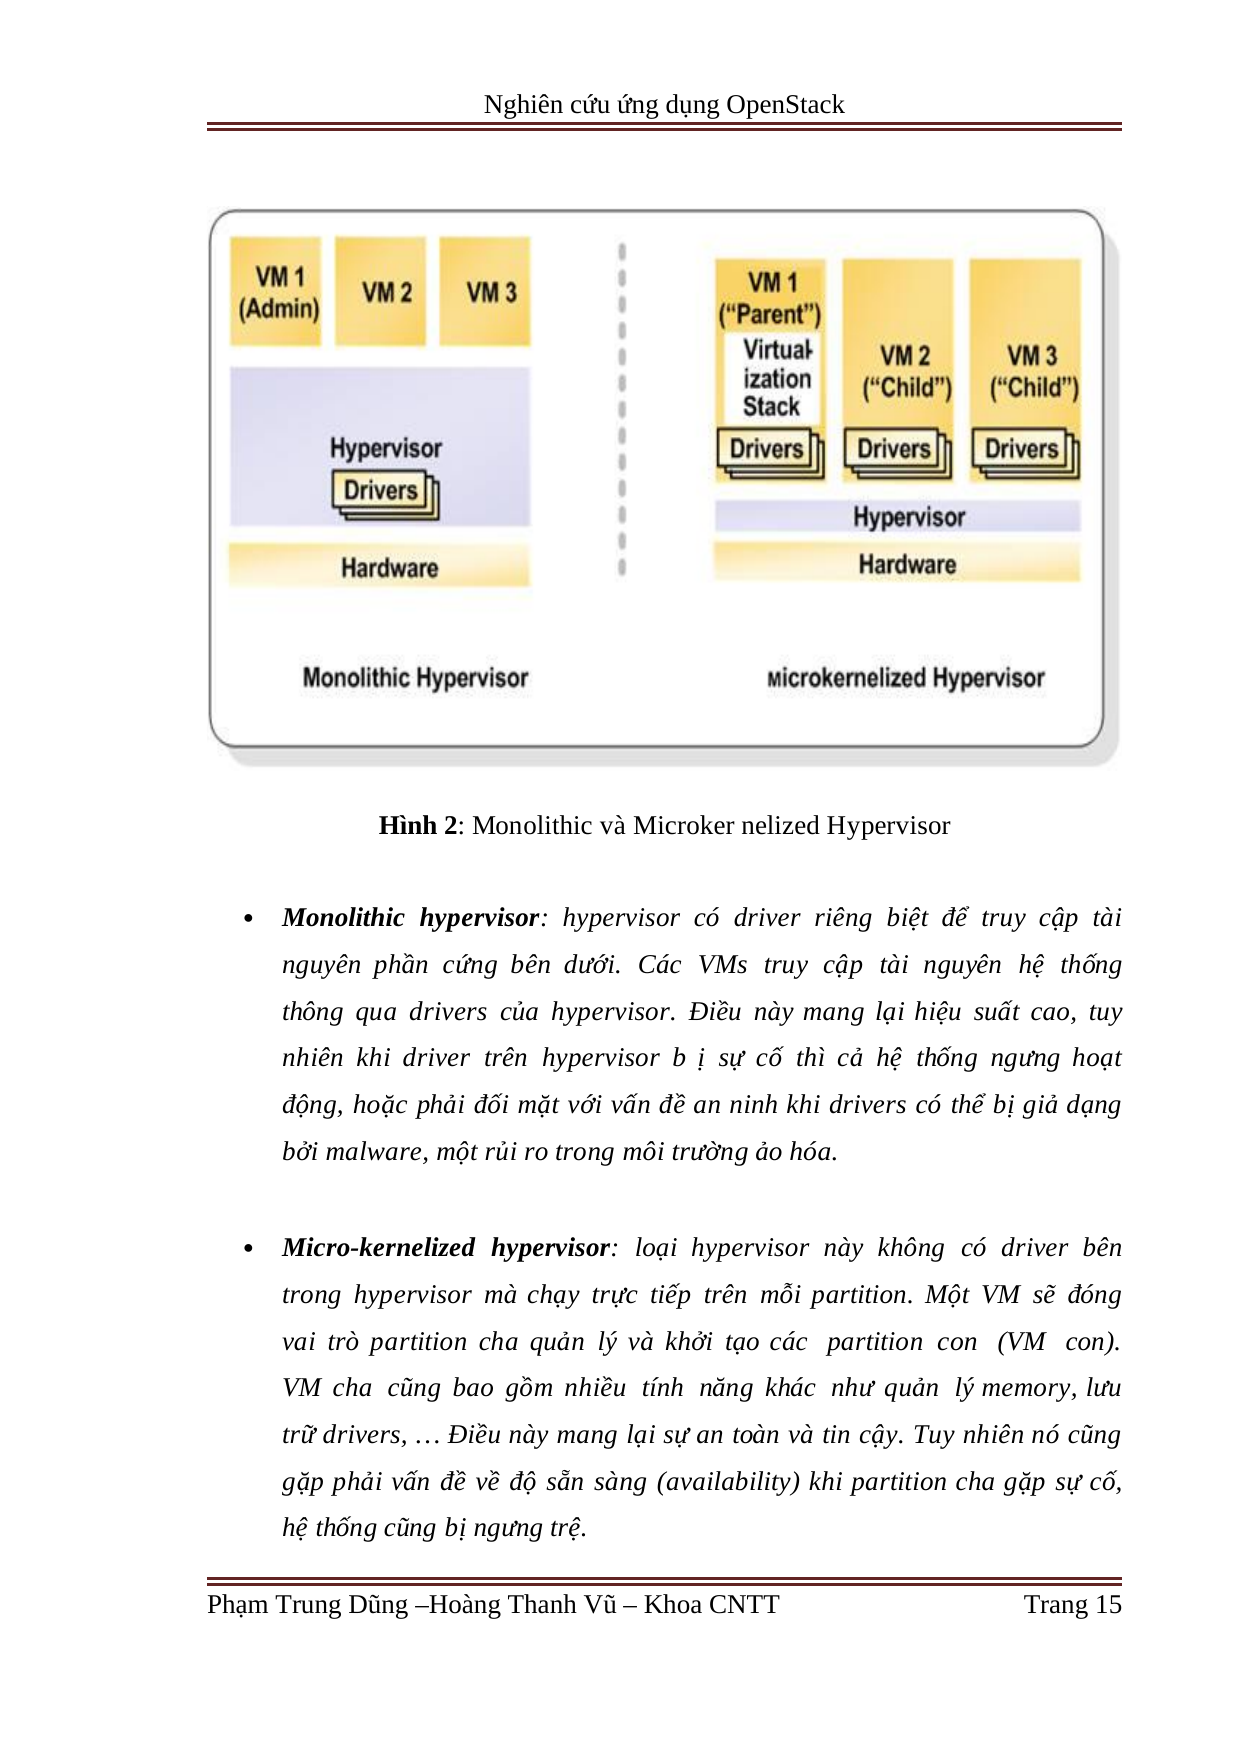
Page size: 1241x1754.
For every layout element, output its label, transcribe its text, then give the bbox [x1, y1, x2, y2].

list Micro-kernelized hypervisor: loại hypervisor này không có driver bên trong hypervisor mà chạy trực tiếp trên mỗi partition. Một VM sẽ đóng vai trò partition cha quản lý và khởi tạo các partition con (VM con). VM cha cũng bao gồm nhiều tính năng khác như quản lý memory, lưu trữ drivers, … Điều này mang lại sự an toàn và tin cậy. Tuy nhiên nó cũng gặp phải vấn đề về độ sẵn sàng (availability) khi partition cha gặp sự cố, hệ thống cũng bị ngưng trệ. [244, 1231, 1122, 1542]
text Hình 2: Monolithic và Microker nelized Hypervisor [207, 809, 1122, 840]
list Monolithic hypervisor: hypervisor có driver riêng biệt để truy cập tài nguyên phần cứng bên dưới. Các VMs truy cập tài nguyên hệ thống thông qua drivers của hypervisor. Điều này mang lại hiệu suất cao, tuy nhiên khi driver trên hypervisor b ị sự cố thì cả hệ thống ngưng hoạt động, hoặc phải đối mặt với vấn đề an ninh khi drivers có thể bị giả dạng bởi malware, một rủi ro trong môi trường ảo hóa. [244, 901, 1122, 1166]
